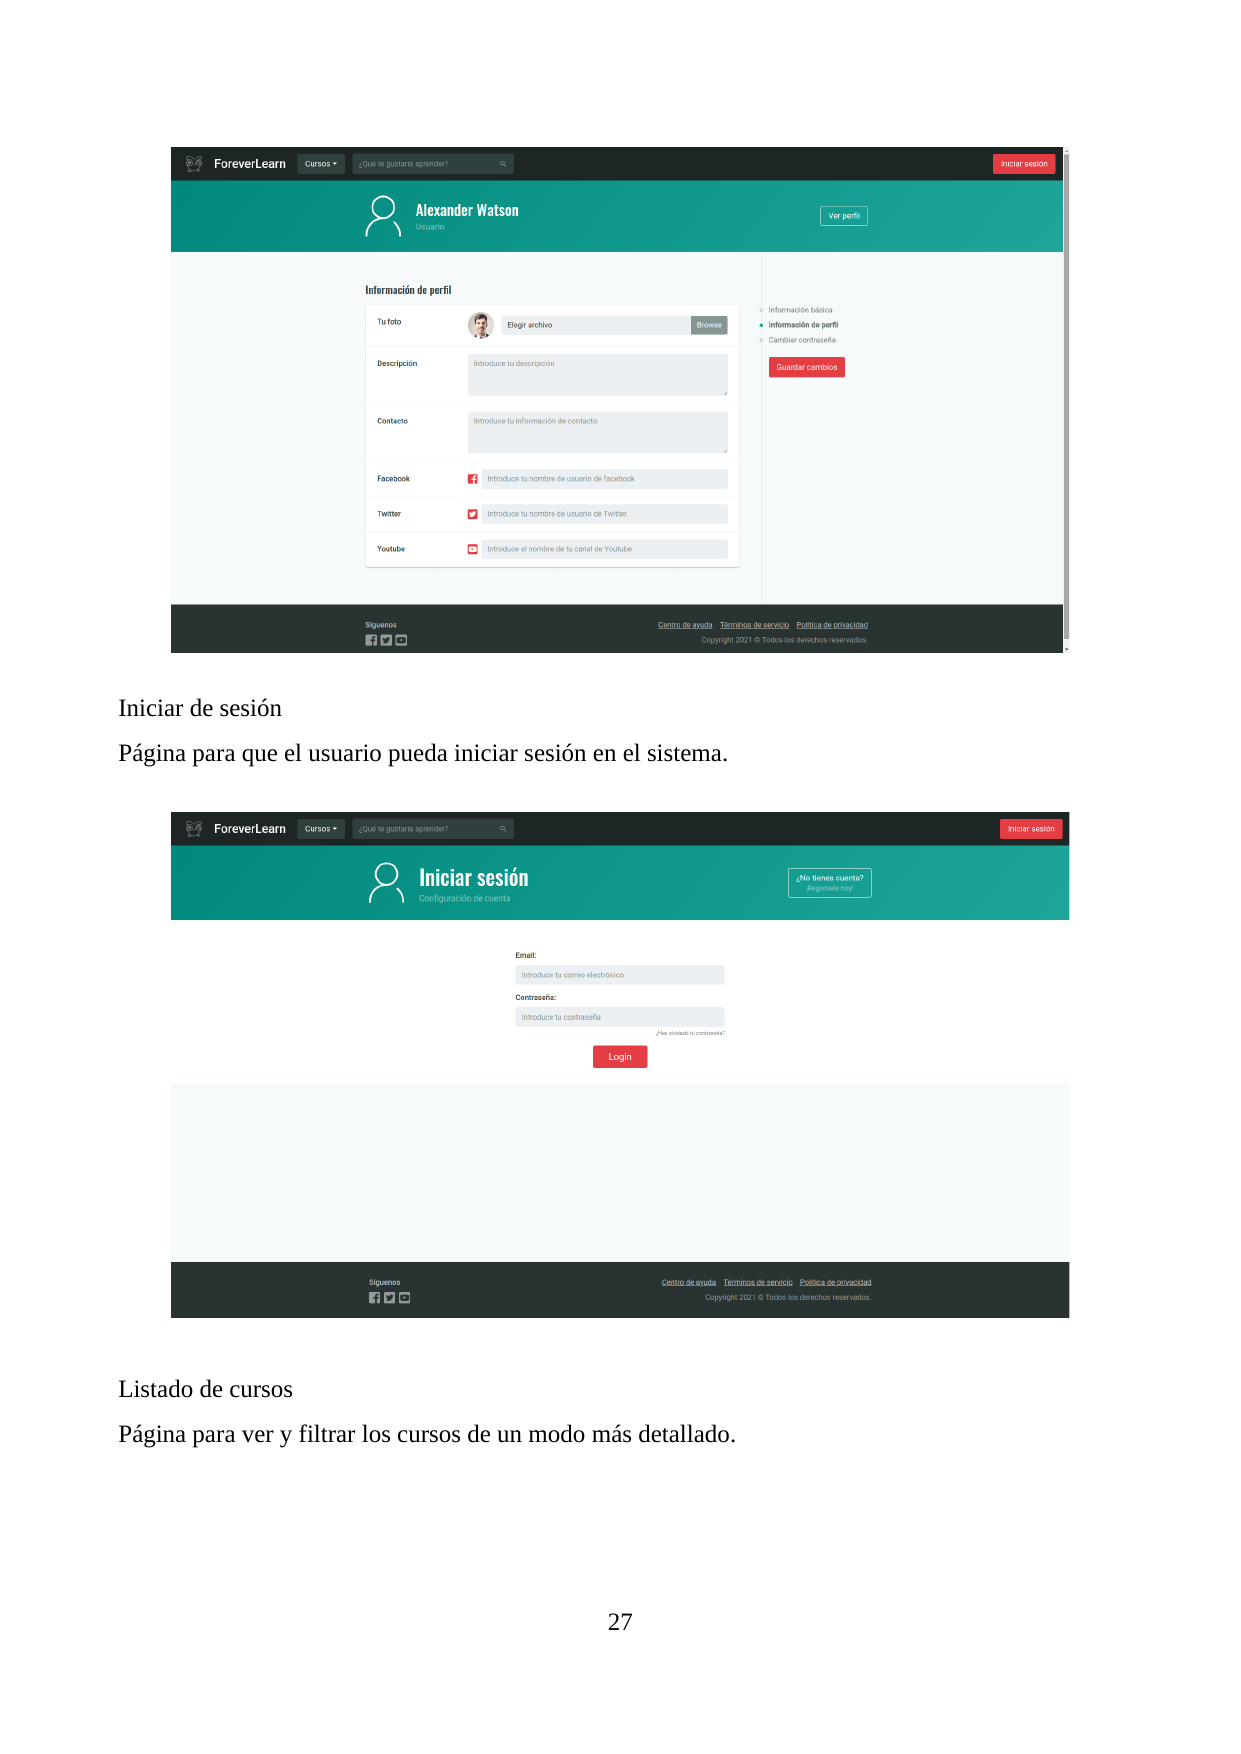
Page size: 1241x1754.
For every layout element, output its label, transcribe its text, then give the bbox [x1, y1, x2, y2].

text Página para que el usuario pueda iniciar sesión en el sistema. [118, 738, 1017, 767]
picture [171, 147, 1070, 653]
text Página para ver y filtrar los cursos de un modo más detallado. [118, 1419, 1017, 1448]
text Listado de cursos [118, 1374, 1017, 1403]
picture [171, 812, 1070, 1318]
text Iniciar de sesión [118, 693, 1017, 721]
